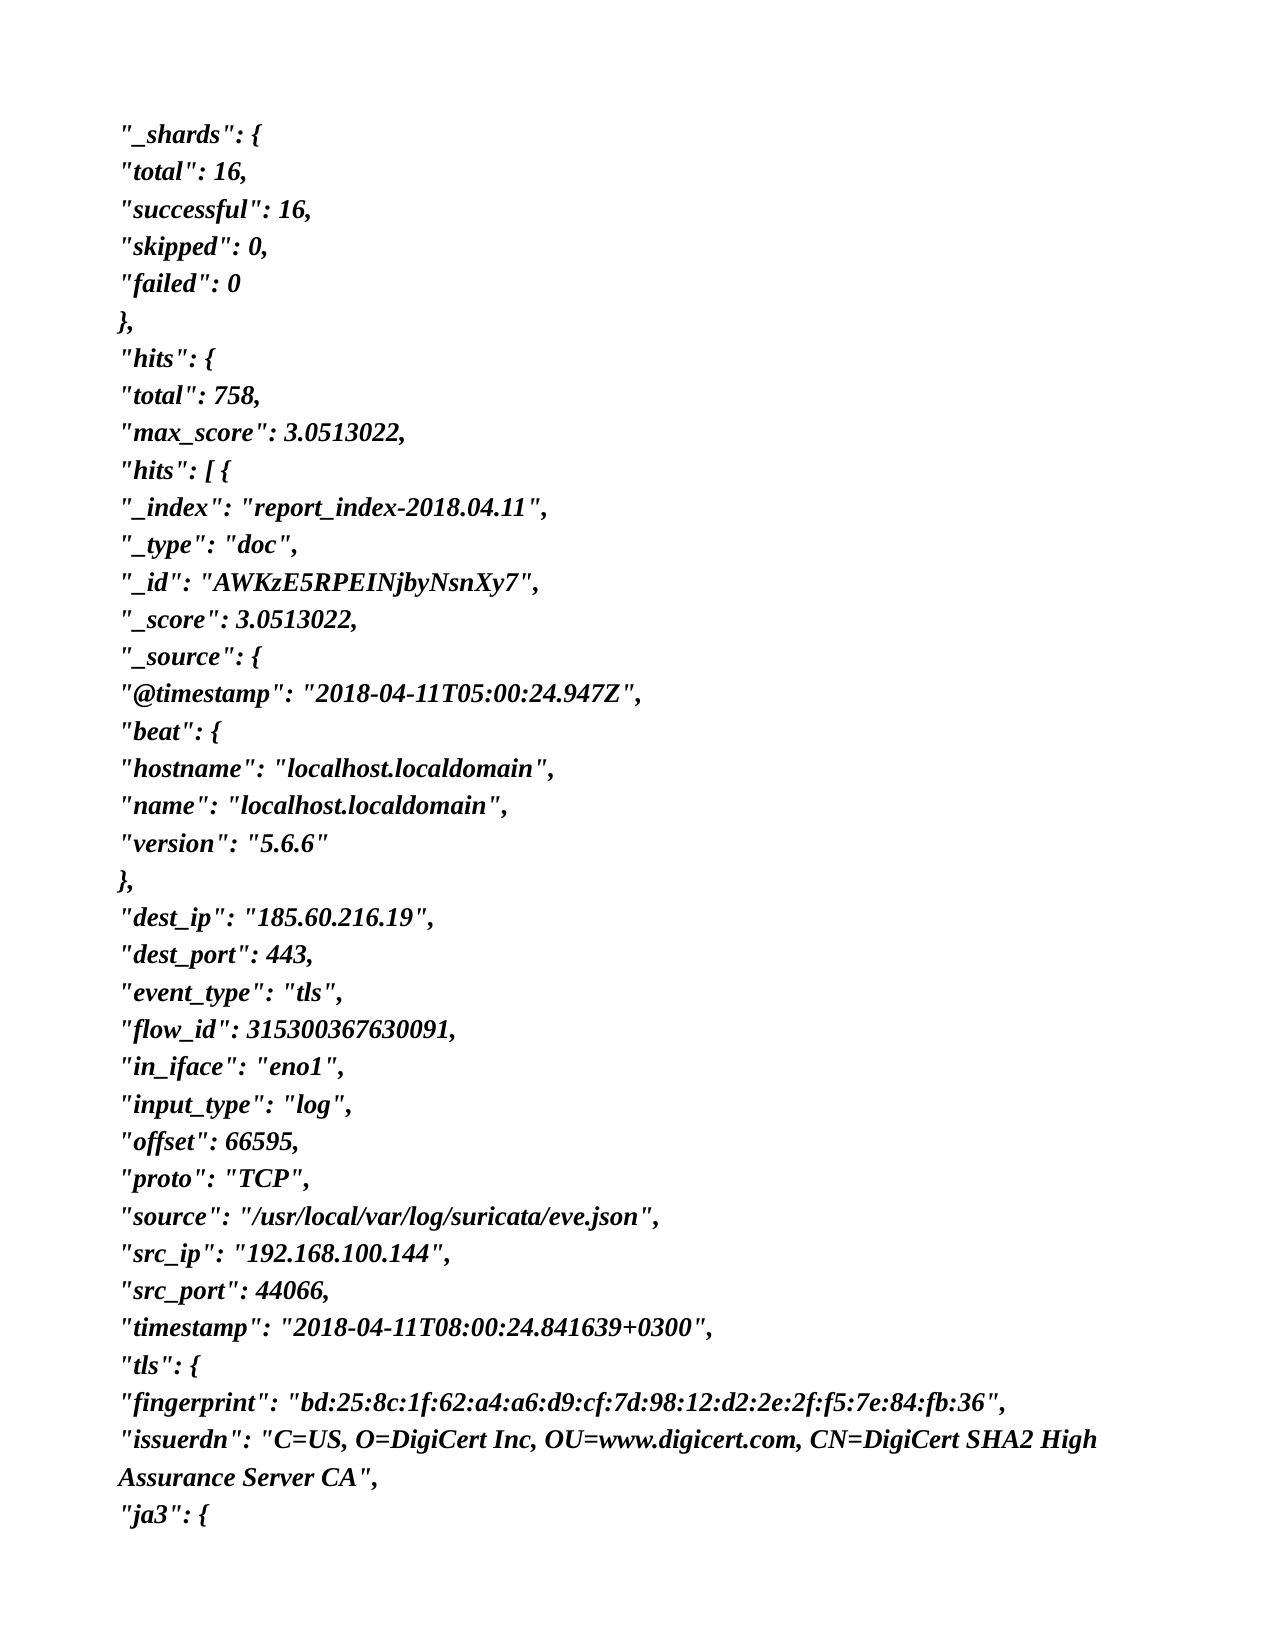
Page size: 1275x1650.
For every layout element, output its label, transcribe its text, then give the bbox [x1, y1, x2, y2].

text "_shards": { "total": 16, "successful": 16, "skipped": 0, "failed": 0 }, "hits": { "total": 758, "max_score": 3.0513022, "hits": [ { "_index": "report_index-2018.04.11", "_type": "doc", "_id": "AWKzE5RPEINjbyNsnXy7", "_score": 3.0513022, "_source": { "@timestamp": "2018-04-11T05:00:24.947Z", "beat": { "hostname": "localhost.localdomain", "name": "localhost.localdomain", "version": "5.6.6" }, "dest_ip": "185.60.216.19", "dest_port": 443, "event_type": "tls", "flow_id": 315300367630091, "in_iface": "eno1", "input_type": "log", "offset": 66595, "proto": "TCP", "source": "/usr/local/var/log/suricata/eve.json", "src_ip": "192.168.100.144", "src_port": 44066, "timestamp": "2018-04-11T08:00:24.841639+0300", "tls": { "fingerprint": "bd:25:8c:1f:62:a4:a6:d9:cf:7d:98:12:d2:2e:2f:f5:7e:84:fb:36", "issuerdn": "C=US, O=DigiCert Inc, OU=www.digicert.com, CN=DigiCert SHA2 High Assurance Server CA", "ja3": { [118, 118, 1157, 1529]
